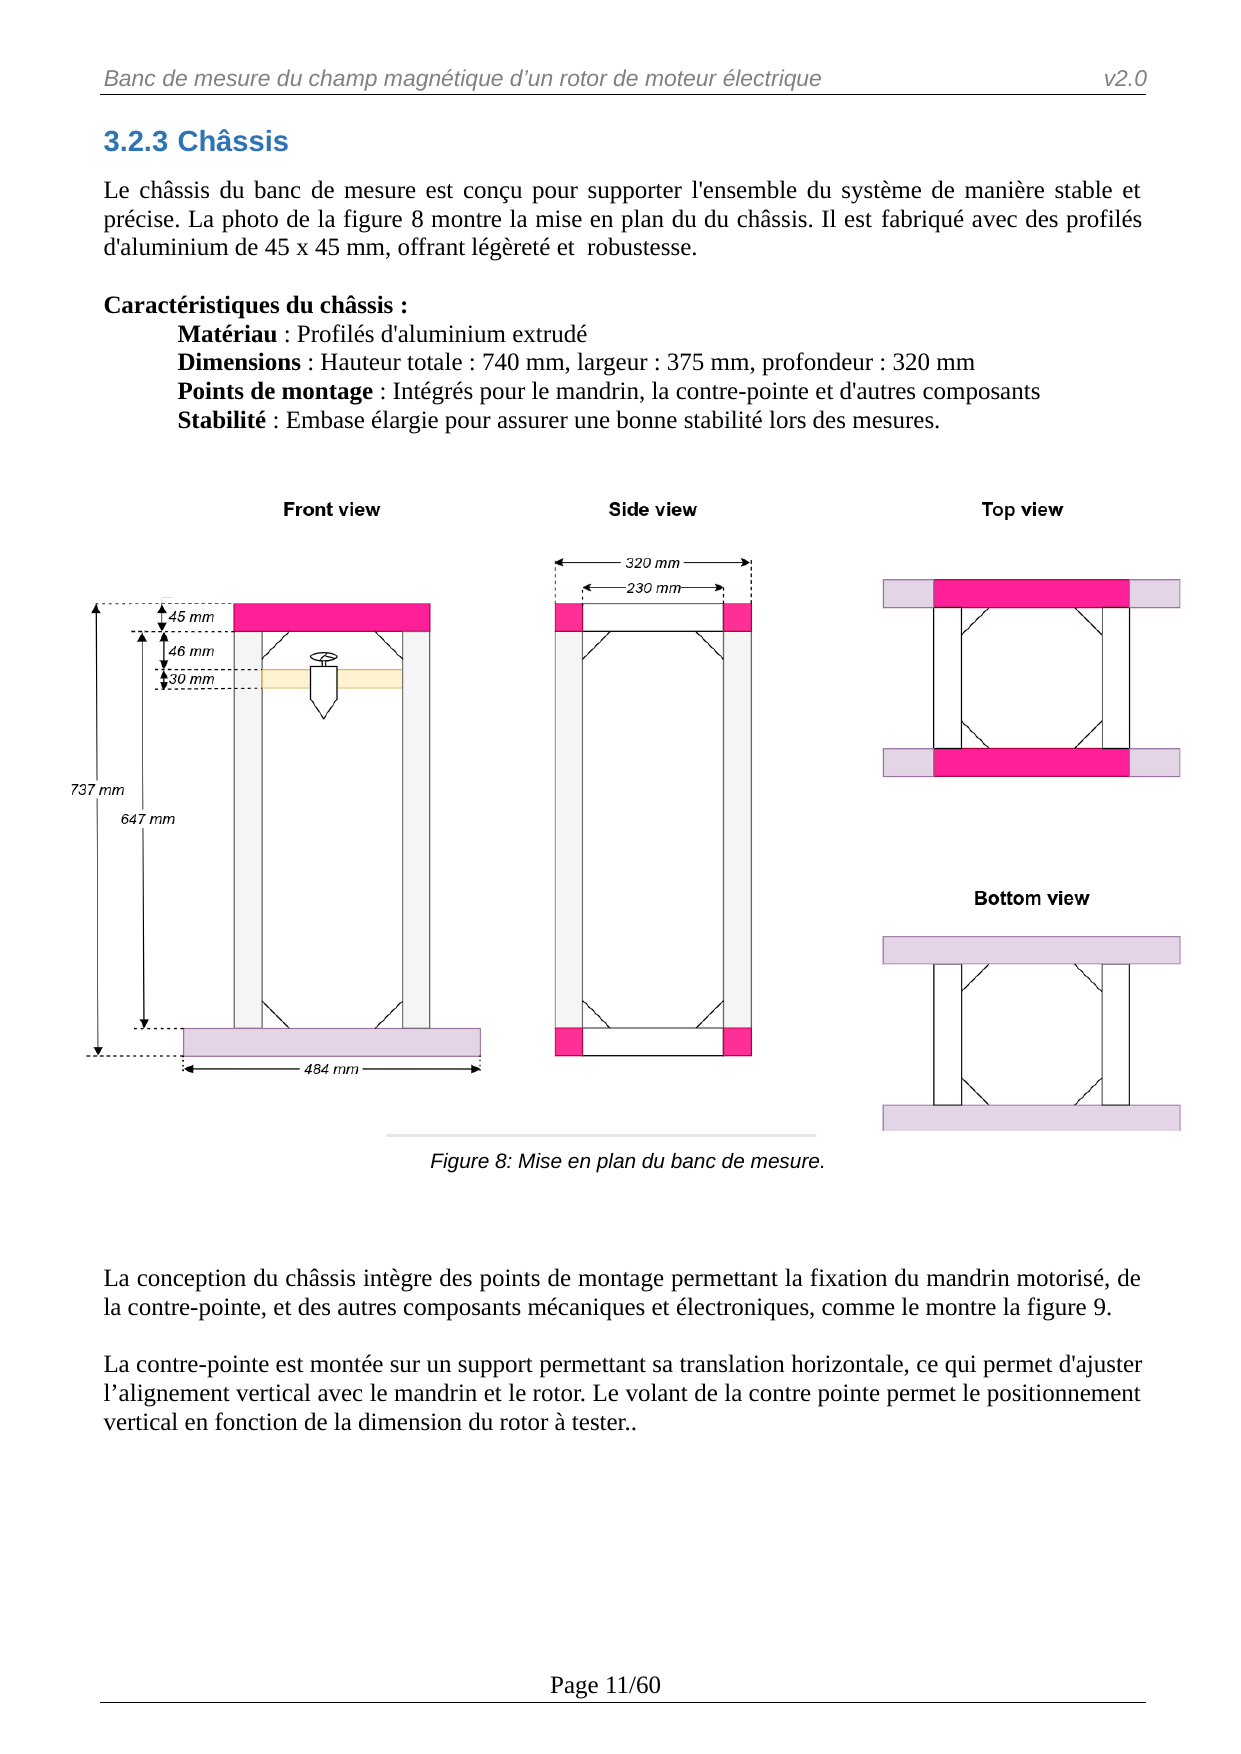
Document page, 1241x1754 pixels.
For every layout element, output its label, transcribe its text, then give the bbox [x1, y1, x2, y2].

text Stabilité : Embase élargie pour assurer une bonne stabilité lors des mesures. [103, 405, 1143, 434]
picture [66, 488, 1192, 1137]
text Points de montage : Intégrés pour le mandrin, la contre-pointe et d'autres composants [103, 376, 1143, 405]
text Dimensions : Hauteur totale : 740 mm, largeur : 375 mm, profondeur : 320 mm [103, 347, 1143, 376]
text Matériau : Profilés d'aluminium extrudé [103, 319, 1143, 347]
text Caractéristiques du châssis : [103, 290, 1143, 319]
text Figure 8: Mise en plan du banc de mesure. [66, 1149, 1192, 1173]
text La conception du châssis intègre des points de montage permettant la fixation du mandrin motorisé, de la contre-pointe, et des autres composants mécaniques et électroniques, comme le montre la figure 9. [103, 1263, 1143, 1320]
subtitle Châssis [103, 124, 1143, 157]
text La contre-pointe est montée sur un support permettant sa translation horizontale, ce qui permet d'ajuster l’alignement vertical avec le mandrin et le rotor. Le volant de la contre pointe permet le positionnement vertical en fonction de la dimension du rotor à tester.. [103, 1349, 1143, 1435]
text Le châssis du banc de mesure est conçu pour supporter l'ensemble du système de manière stable et précise. La photo de la figure 8 montre la mise en plan du du châssis. Il est fabriqué avec des profilés d'aluminium de 45 x 45 mm, offrant légèreté et robustesse. [103, 175, 1143, 261]
